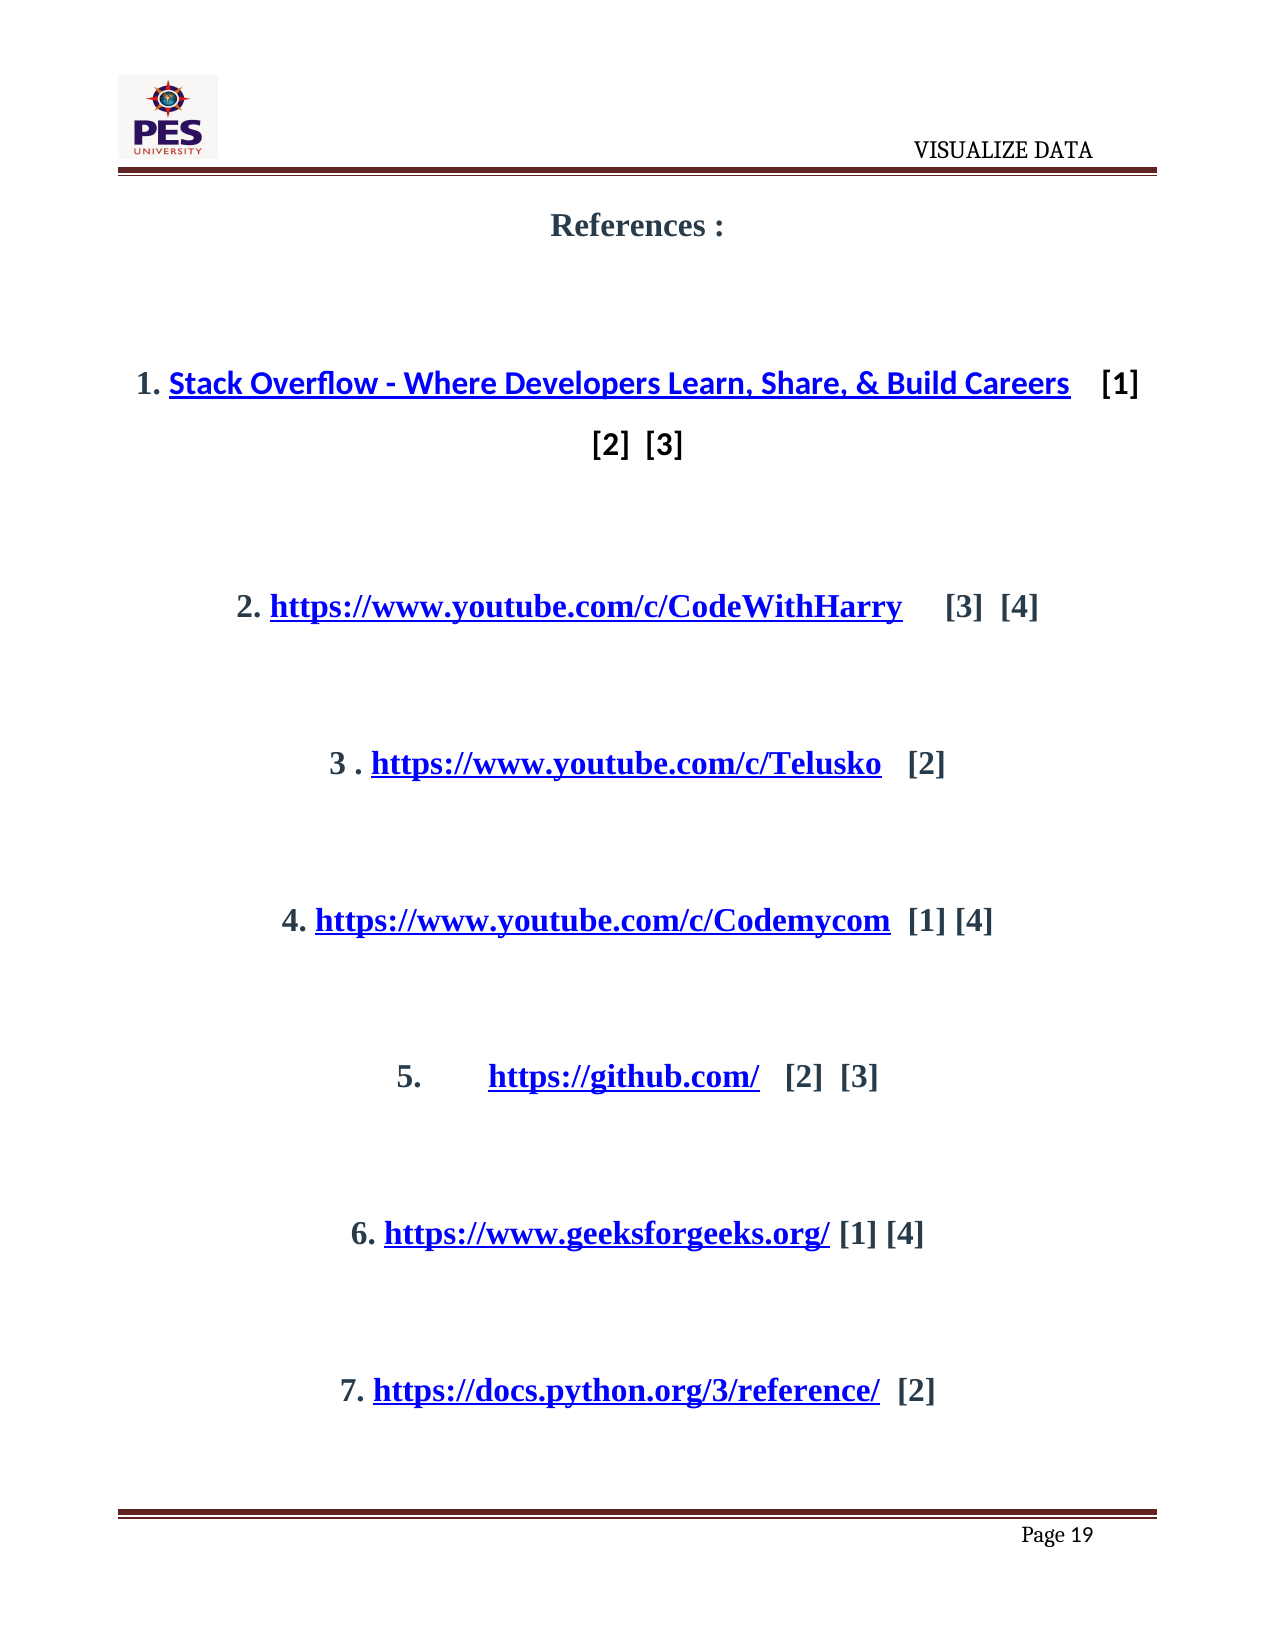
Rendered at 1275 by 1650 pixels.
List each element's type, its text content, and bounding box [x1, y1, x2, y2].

text 4. https://www.youtube.com/c/Codemycom [1] [4] [118, 900, 1157, 938]
text 5. https://github.com/ [2] [3] [118, 1057, 1157, 1095]
picture [118, 75, 218, 159]
text 3 . https://www.youtube.com/c/Telusko [2] [118, 743, 1157, 782]
text References : [118, 205, 1157, 243]
text 1. Stack Overflow - Where Developers Learn, Share, & Build Careers [1] [2] [3] [118, 362, 1157, 463]
text 7. https://docs.python.org/3/reference/ [2] [118, 1370, 1157, 1408]
text 6. https://www.geeksforgeeks.org/ [1] [4] [118, 1213, 1157, 1252]
text 2. https://www.youtube.com/c/CodeWithHarry [3] [4] [118, 587, 1157, 625]
